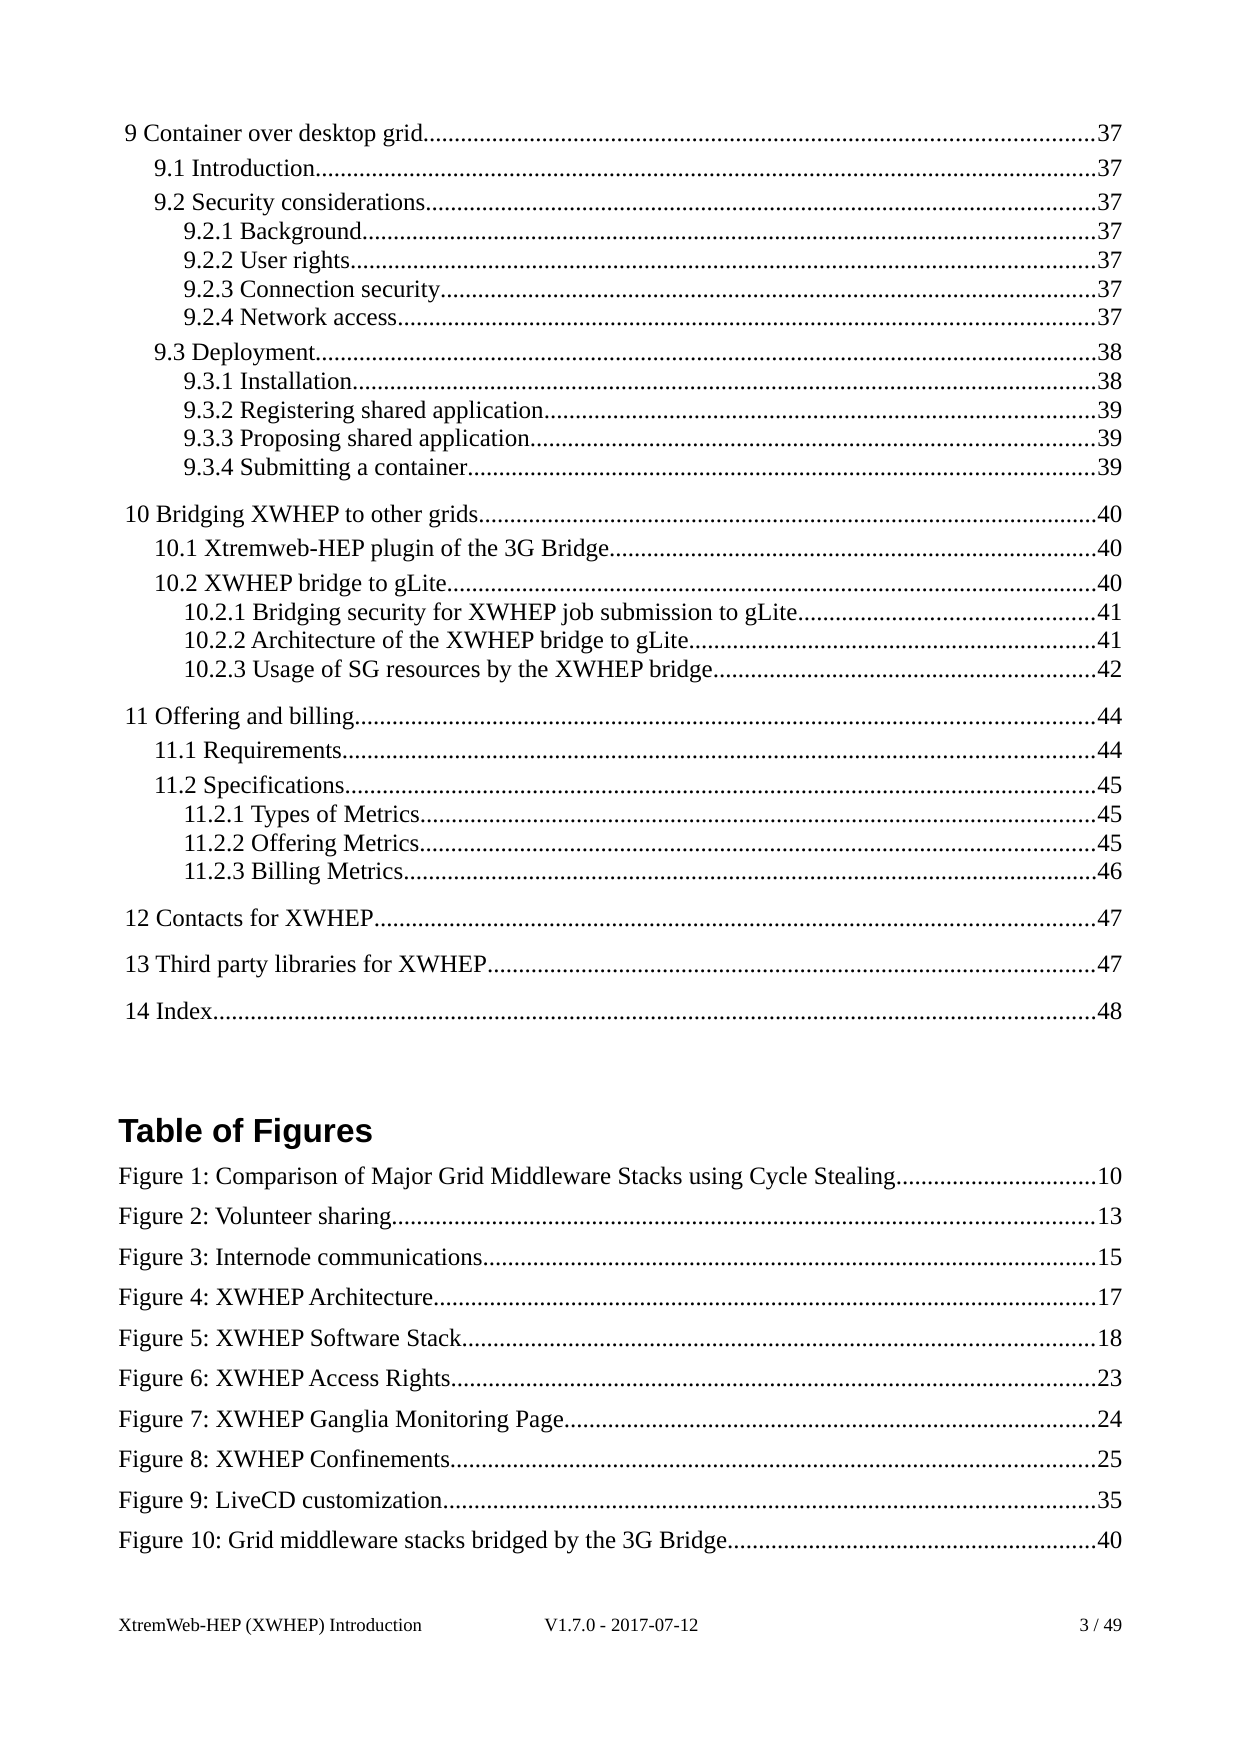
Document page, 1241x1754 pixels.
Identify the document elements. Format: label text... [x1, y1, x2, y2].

text 9.2.1 Background 37 [177, 216, 1122, 245]
text 10.2.3 Usage of SG resources by the XWHEP bridge 42 [177, 654, 1122, 683]
text Figure 10: Grid middleware stacks bridged by the 3G Bridge 40 [118, 1526, 1122, 1554]
text 11.2.2 Offering Metrics 45 [177, 828, 1122, 856]
text 9.1 Introduction 37 [148, 153, 1122, 182]
subtitle Table of Figures [118, 1111, 1122, 1149]
text 11.2.1 Types of Metrics 45 [177, 799, 1122, 828]
text 10.2.2 Architecture of the XWHEP bridge to gLite 41 [177, 626, 1122, 654]
text 9.3.3 Proposing shared application 39 [177, 423, 1122, 452]
text 10.2 XWHEP bridge to gLite 40 [148, 568, 1122, 597]
text 9.3 Deployment 38 [148, 337, 1122, 366]
text 9.3.4 Submitting a container 39 [177, 452, 1122, 481]
text Figure 8: XWHEP Confinements 25 [118, 1444, 1122, 1473]
text Figure 2: Volunteer sharing 13 [118, 1201, 1122, 1230]
text 9 Container over desktop grid 37 [118, 118, 1122, 147]
text 11.2 Specifications 45 [148, 770, 1122, 799]
text 9.2.2 User rights 37 [177, 245, 1122, 274]
text 10.2.1 Bridging security for XWHEP job submission to gLite 41 [177, 597, 1122, 626]
text 9.3.1 Installation 38 [177, 366, 1122, 395]
text 9.3.2 Registering shared application 39 [177, 395, 1122, 423]
text 10 Bridging XWHEP to other grids 40 [118, 499, 1122, 527]
text Figure 3: Internode communications 15 [118, 1242, 1122, 1271]
text 11.2.3 Billing Metrics 46 [177, 856, 1122, 885]
text 9.2.4 Network access 37 [177, 302, 1122, 331]
text 9.2.3 Connection security 37 [177, 274, 1122, 302]
text Figure 9: LiveCD customization 35 [118, 1485, 1122, 1514]
text 11 Offering and billing 44 [118, 701, 1122, 729]
text Figure 1: Comparison of Major Grid Middleware Stacks using Cycle Stealing 10 [118, 1161, 1122, 1190]
text 11.1 Requirements 44 [148, 735, 1122, 764]
text 13 Third party libraries for XWHEP 47 [118, 949, 1122, 978]
text 14 Index 48 [118, 996, 1122, 1024]
text Figure 7: XWHEP Ganglia Monitoring Page 24 [118, 1404, 1122, 1433]
text Figure 5: XWHEP Software Stack 18 [118, 1323, 1122, 1352]
text Figure 6: XWHEP Access Rights 23 [118, 1363, 1122, 1392]
text Figure 4: XWHEP Architecture 17 [118, 1282, 1122, 1311]
text 12 Contacts for XWHEP 47 [118, 903, 1122, 932]
text 10.1 Xtremweb-HEP plugin of the 3G Bridge 40 [148, 533, 1122, 562]
text 9.2 Security considerations 37 [148, 187, 1122, 216]
